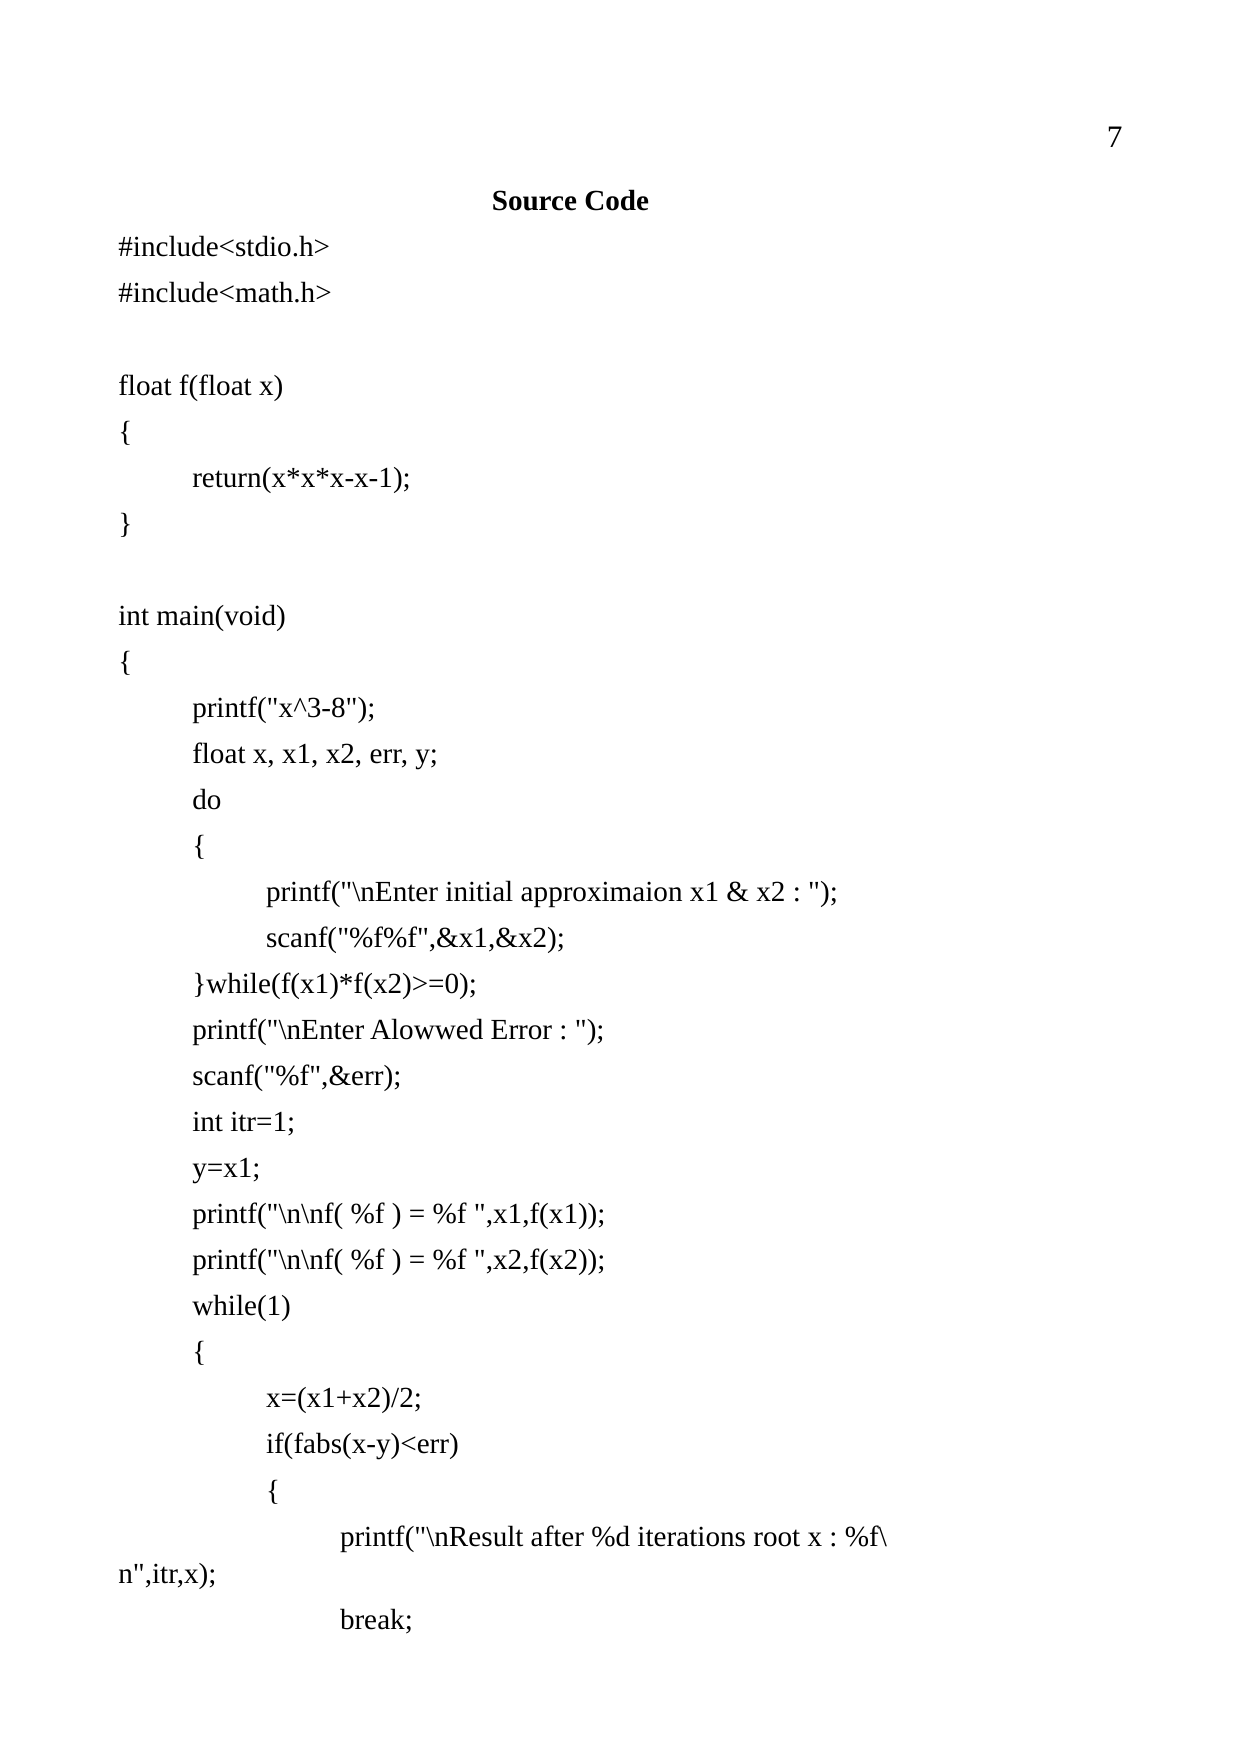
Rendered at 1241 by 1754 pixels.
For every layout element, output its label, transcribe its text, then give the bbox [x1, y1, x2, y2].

text int main(void) [118, 598, 978, 631]
text do [118, 782, 978, 816]
text } [118, 506, 978, 539]
text float f(float x) [118, 368, 978, 401]
text Source Code [492, 183, 978, 217]
text { [118, 414, 978, 447]
text printf("\n\nf( %f ) = %f ",x1,f(x1)); [118, 1196, 978, 1230]
text int itr=1; [118, 1104, 978, 1138]
text if(fabs(x-y)<err) [118, 1427, 978, 1460]
text scanf("%f%f",&x1,&x2); [118, 920, 978, 954]
text { [118, 828, 978, 862]
text { [118, 644, 978, 677]
text printf("\nEnter Alowwed Error : "); [118, 1012, 978, 1046]
text { [118, 1334, 978, 1368]
text while(1) [118, 1288, 978, 1322]
text return(x*x*x-x-1); [118, 460, 978, 493]
text #include<math.h> [118, 276, 978, 309]
text scanf("%f",&err); [118, 1058, 978, 1092]
text break; [118, 1602, 978, 1636]
text printf("\n\nf( %f ) = %f ",x2,f(x2)); [118, 1242, 978, 1276]
text float x, x1, x2, err, y; [118, 736, 978, 769]
text }while(f(x1)*f(x2)>=0); [118, 966, 978, 1000]
text printf("\nEnter initial approximaion x1 & x2 : "); [118, 874, 978, 908]
text y=x1; [118, 1150, 978, 1184]
text printf("x^3-8"); [118, 690, 978, 723]
text #include<stdio.h> [118, 229, 978, 263]
text printf("\nResult after %d iterations root x : %f\n",itr,x); [118, 1519, 978, 1589]
text x=(x1+x2)/2; [118, 1381, 978, 1414]
text { [118, 1473, 978, 1506]
